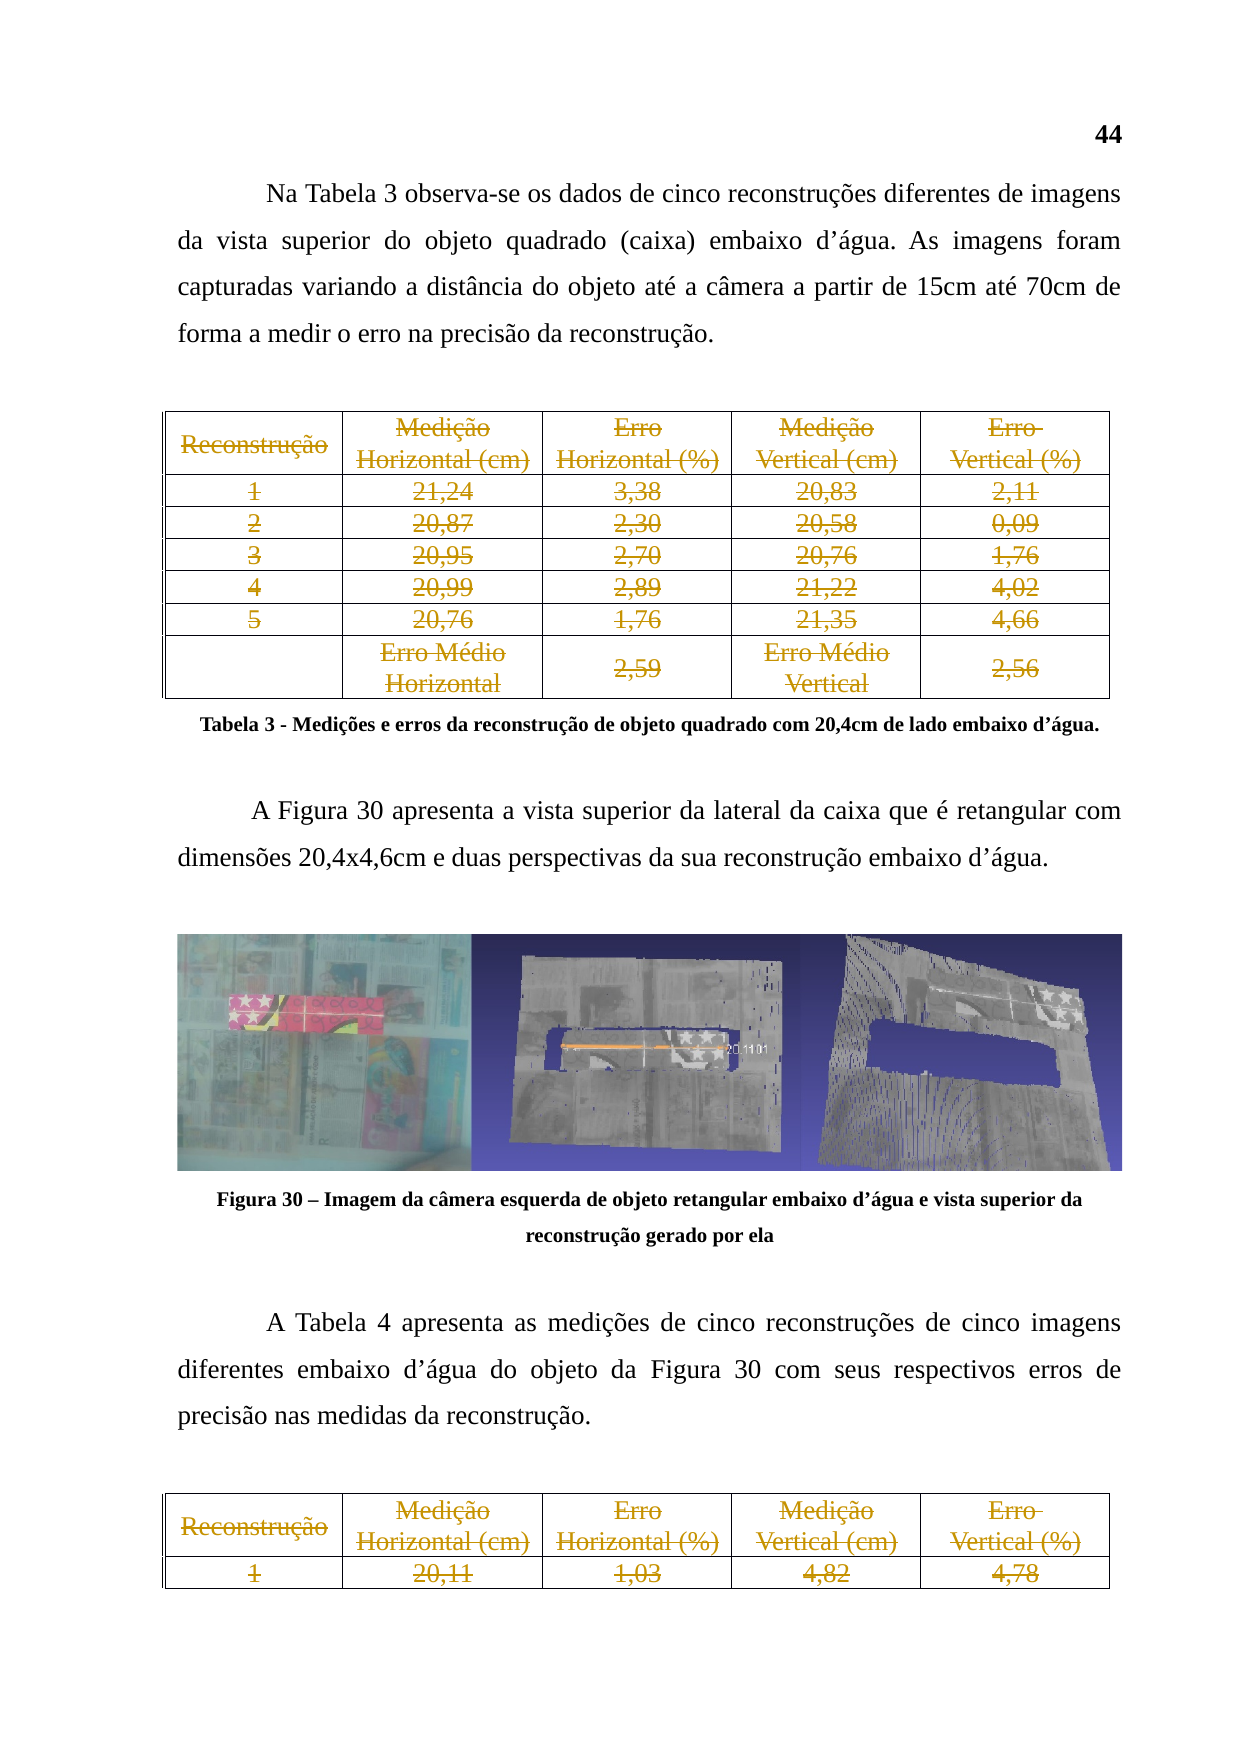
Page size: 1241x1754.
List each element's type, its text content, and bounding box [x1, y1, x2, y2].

table_cell [543, 604, 731, 635]
table_header [543, 412, 731, 474]
table_cell [732, 507, 920, 538]
table_header [166, 1494, 342, 1556]
picture [177, 934, 1123, 1171]
table_cell [343, 571, 542, 603]
text A Tabela 4 apresenta as medições de cinco reconstruções de cinco imagens diferentes embaixo d’água do objeto da Figura 30 com seus respectivos erros de precisão nas medidas da reconstrução. [177, 1306, 1122, 1431]
table_cell [921, 571, 1109, 603]
table_cell [166, 1557, 342, 1588]
table_header [732, 1494, 920, 1556]
table_header [343, 412, 542, 474]
table_cell [543, 571, 731, 603]
table_cell [166, 475, 342, 506]
text Na Tabela 3 observa-se os dados de cinco reconstruções diferentes de imagens da vista superior do objeto quadrado (caixa) embaixo d’água. As imagens foram capturadas variando a distância do objeto até a câmera a partir de 15cm até 70cm de forma a medir o erro na precisão da reconstrução. [177, 177, 1122, 348]
table_cell [343, 604, 542, 635]
table_cell [166, 507, 342, 538]
text Tabela 3 - Medições e erros da reconstrução de objeto quadrado com 20,4cm de lado embaixo d’água. [177, 712, 1122, 736]
table_cell [343, 475, 542, 506]
table_header [166, 412, 342, 474]
table_cell [732, 636, 920, 698]
table_cell [166, 539, 342, 570]
table_cell [921, 636, 1109, 698]
table_cell [732, 475, 920, 506]
table_cell [343, 636, 542, 698]
table_cell [921, 475, 1109, 506]
table_cell [921, 507, 1109, 538]
table_cell [343, 1557, 542, 1588]
text A Figura 30 apresenta a vista superior da lateral da caixa que é retangular com dimensões 20,4x4,6cm e duas perspectivas da sua reconstrução embaixo d’água. [177, 794, 1122, 872]
table_cell [732, 539, 920, 570]
table_cell [543, 507, 731, 538]
table_cell [166, 604, 342, 635]
table_cell [921, 604, 1109, 635]
table_header [921, 412, 1109, 474]
table_header [343, 1494, 542, 1556]
table_header [921, 1494, 1109, 1556]
table_cell [732, 571, 920, 603]
table_header [543, 1494, 731, 1556]
table_cell [343, 539, 542, 570]
table_header [732, 412, 920, 474]
table_cell [921, 1557, 1109, 1588]
table_cell [166, 636, 342, 698]
table_cell [732, 1557, 920, 1588]
table_cell [543, 539, 731, 570]
table_cell [166, 571, 342, 603]
text Figura 30 – Imagem da câmera esquerda de objeto retangular embaixo d’água e vista superior da reconstrução gerado por ela [177, 1187, 1122, 1247]
table_cell [543, 475, 731, 506]
table_cell [543, 636, 731, 698]
table_cell [343, 507, 542, 538]
table_cell [732, 604, 920, 635]
table_cell [543, 1557, 731, 1588]
table_cell [921, 539, 1109, 570]
